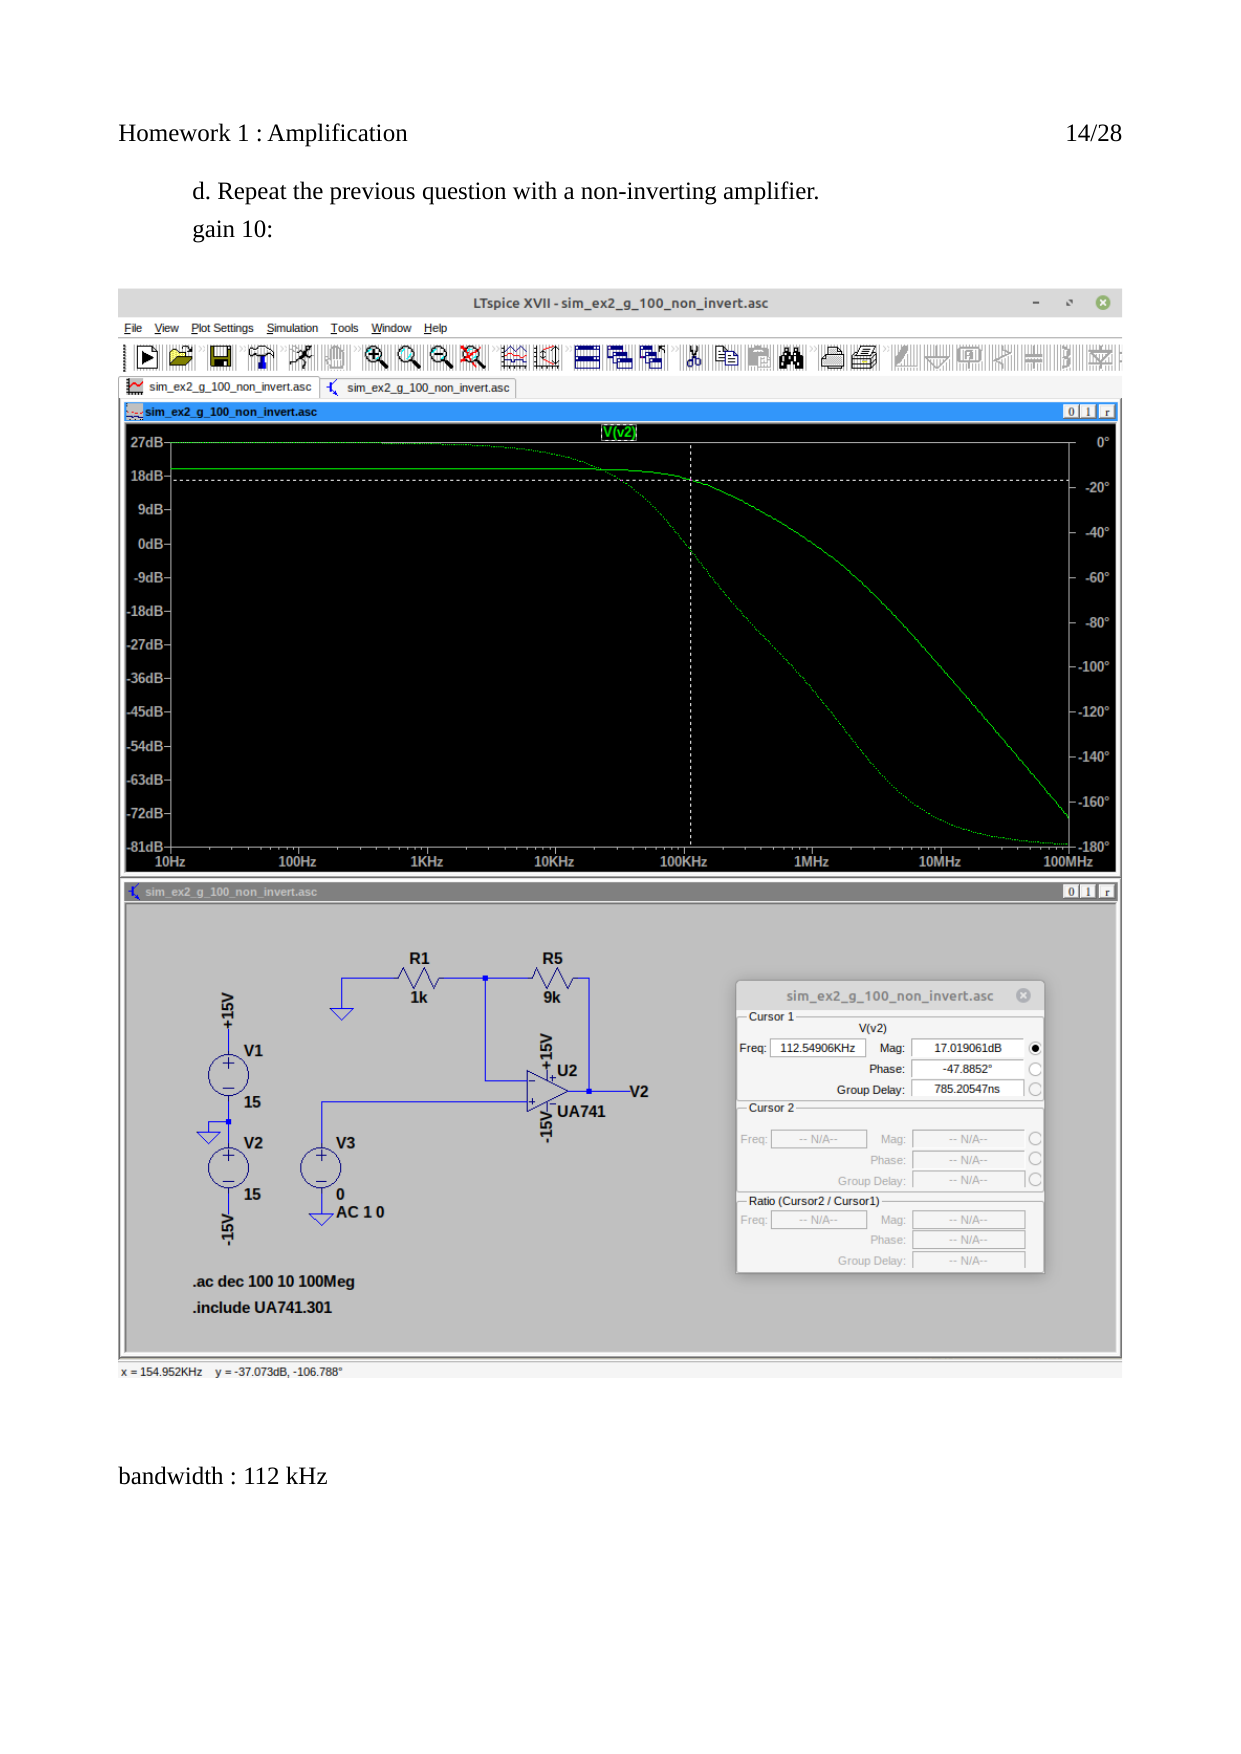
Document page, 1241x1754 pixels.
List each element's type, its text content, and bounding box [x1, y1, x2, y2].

text bandwidth : 112 kHz [118, 1461, 1122, 1489]
picture [118, 288, 1123, 1378]
text gain 10: [118, 214, 1122, 242]
text d. Repeat the previous question with a non-inverting amplifier. [118, 176, 1122, 205]
